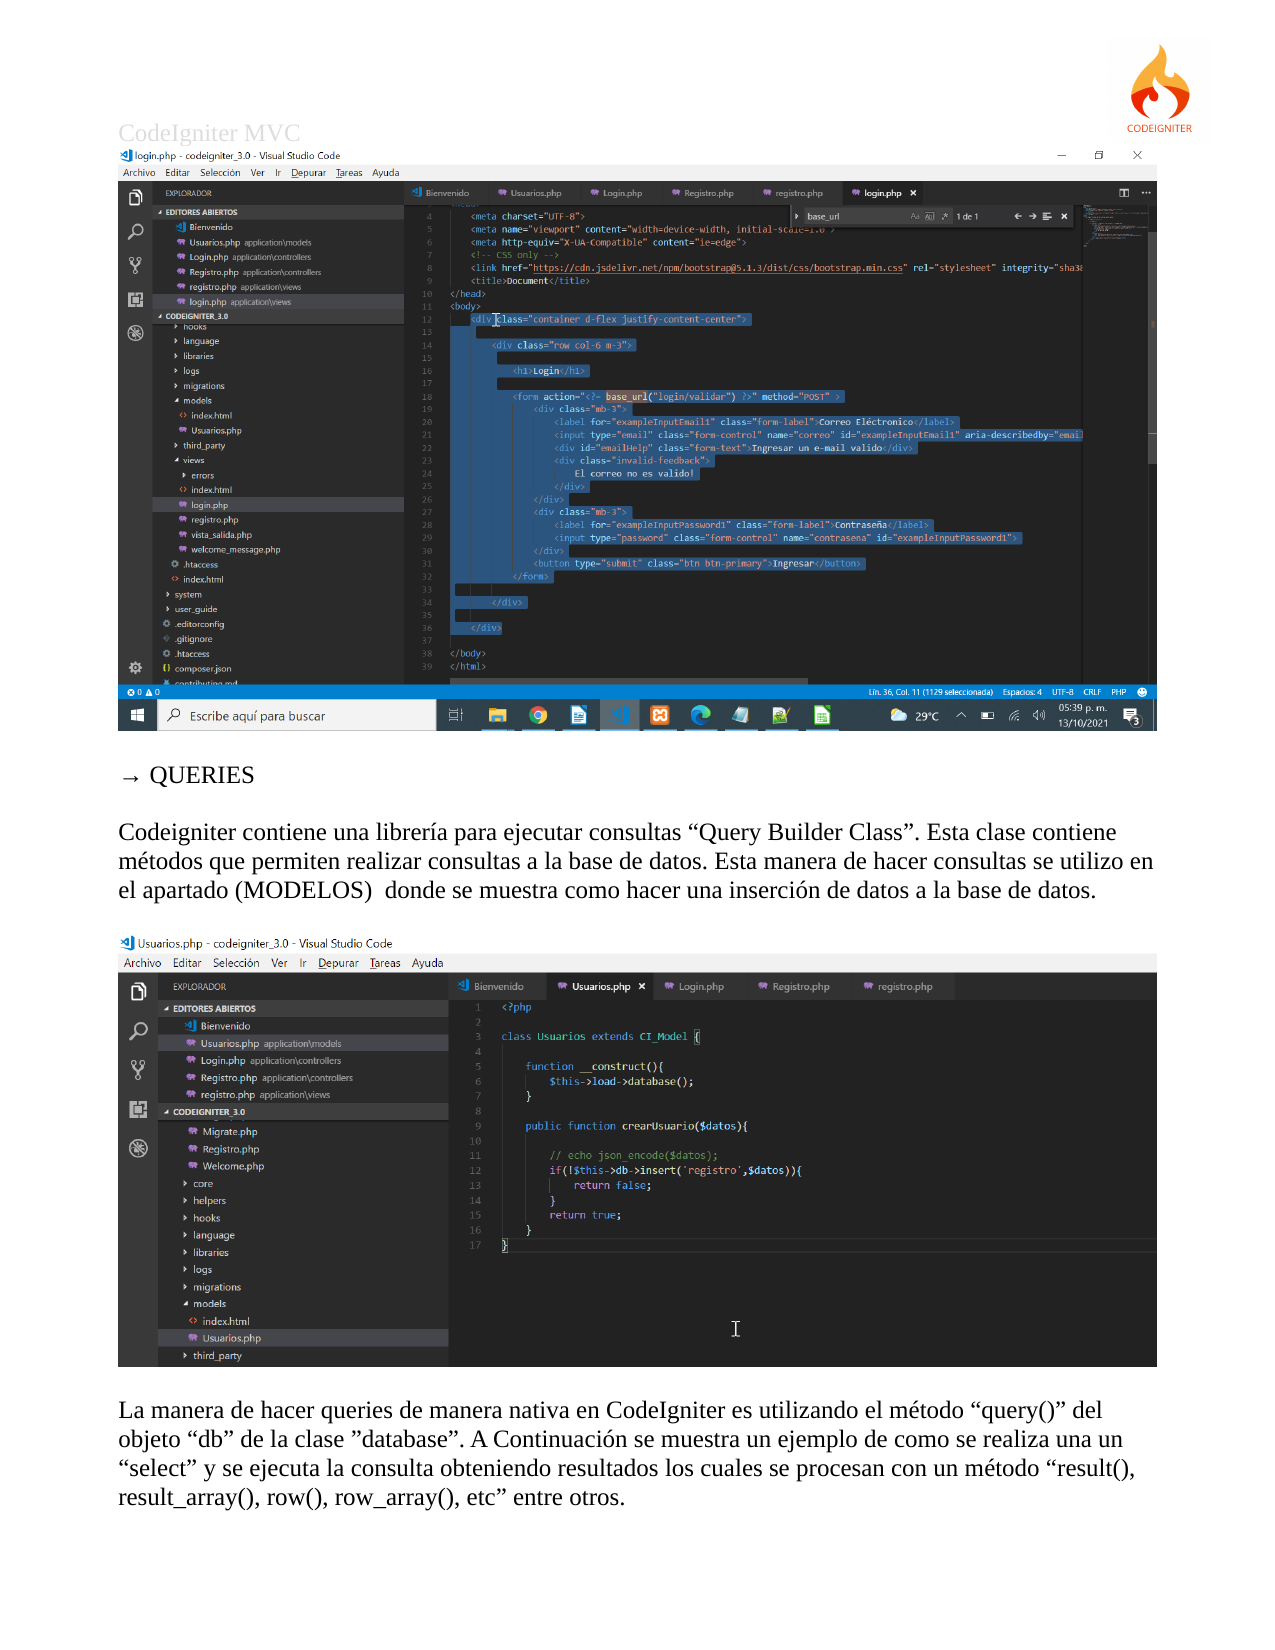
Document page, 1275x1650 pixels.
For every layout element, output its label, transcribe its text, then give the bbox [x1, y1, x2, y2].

text Codeigniter contiene una librería para ejecutar consultas “Query Builder Class”. Esta clase contiene métodos que permiten realizar consultas a la base de datos. Esta manera de hacer consultas se utilizo en el apartado (MODELOS) donde se muestra como hacer una inserción de datos a la base de datos. [118, 817, 1157, 903]
picture [118, 932, 1157, 1367]
picture [1107, 36, 1213, 142]
text → QUERIES [118, 760, 1157, 788]
picture [118, 146, 1157, 731]
text La manera de hacer queries de manera nativa en CodeIgniter es utilizando el método “query()” del objeto “db” de la clase ”database”. A Continuación se muestra un ejemplo de como se realiza una un “select” y se ejecuta la consulta obteniendo resultados los cuales se procesan con un método “result(), result_array(), row(), row_array(), etc” entre otros. [118, 1396, 1157, 1511]
